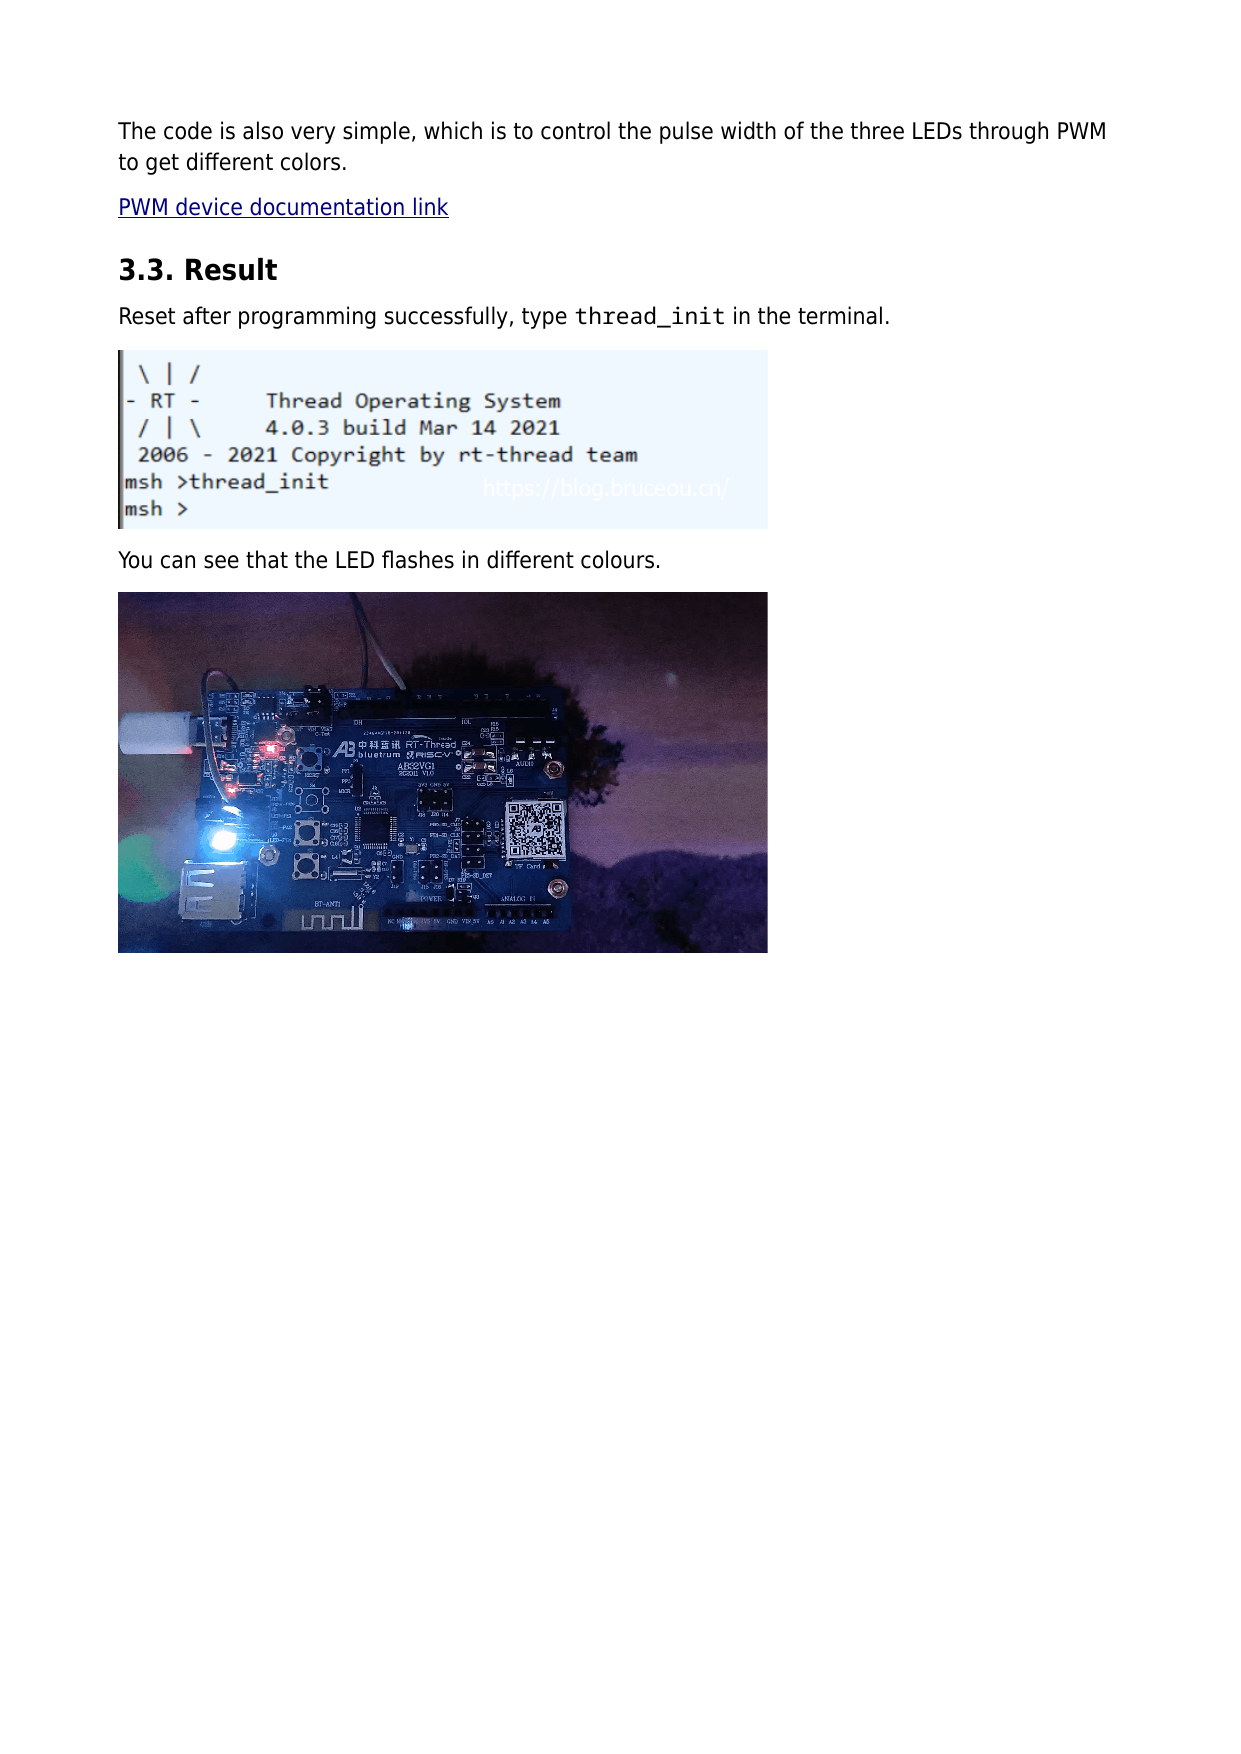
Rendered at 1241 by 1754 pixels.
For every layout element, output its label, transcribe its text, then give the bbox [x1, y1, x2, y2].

subtitle 3.3. Result [118, 254, 1122, 288]
picture [118, 350, 768, 529]
text Reset after programming successfully, type thread_init in the terminal. [118, 300, 1122, 331]
picture [118, 592, 768, 953]
text The code is also very simple, which is to control the pulse width of the three LEDs through PWM to get different colors. [118, 118, 1122, 175]
text PWM device documentation link [118, 194, 1122, 221]
text You can see that the LED flashes in different colours. [118, 547, 1122, 574]
